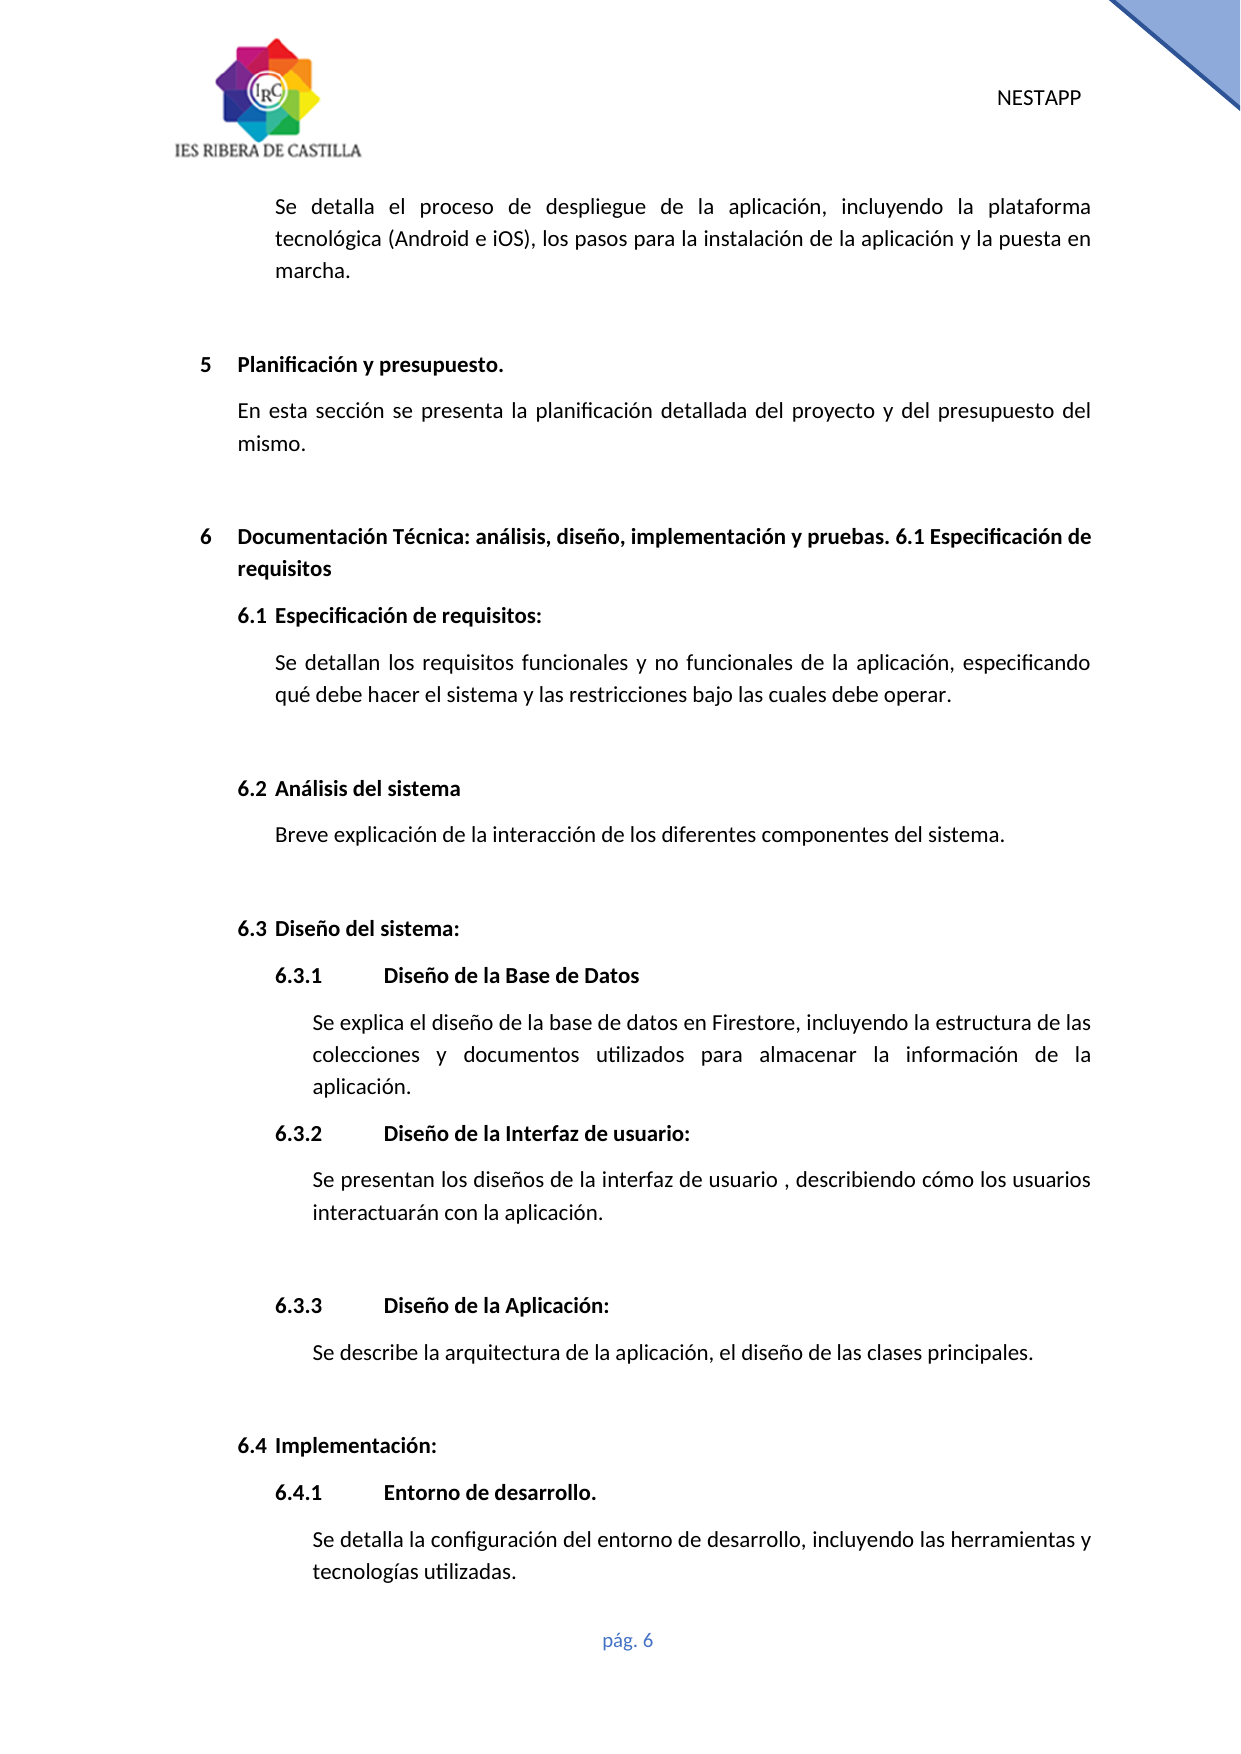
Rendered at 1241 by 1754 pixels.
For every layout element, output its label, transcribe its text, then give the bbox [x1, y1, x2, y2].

list Análisis del sistema [237, 774, 1093, 802]
list Se detalla el proceso de despliegue de la aplicación, incluyendo la plataforma tecnológica (Android e iOS), los pasos para la instalación de la aplicación y la puesta en marcha. [237, 192, 1093, 284]
list Se detallan los requisitos funcionales y no funcionales de la aplicación, especificando qué debe hacer el sistema y las restricciones bajo las cuales debe operar. [237, 648, 1093, 708]
list Diseño de la Aplicación: [275, 1291, 1093, 1319]
list Diseño del sistema: [237, 914, 1093, 942]
list Se presentan los diseños de la interfaz de usuario , describiendo cómo los usuarios interactuarán con la aplicación. [275, 1166, 1093, 1226]
list Diseño de la Interfaz de usuario: [275, 1119, 1093, 1147]
list Diseño de la Base de Datos [275, 961, 1093, 989]
list Se detalla la configuración del entorno de desarrollo, incluyendo las herramientas y tecnologías utilizadas. [275, 1525, 1093, 1585]
list Implementación: [237, 1432, 1093, 1460]
list Planificación y presupuesto. [200, 350, 1093, 378]
list Se explica el diseño de la base de datos en Firestore, incluyendo la estructura de las colecciones y documentos utilizados para almacenar la información de la aplicación. [275, 1008, 1093, 1100]
list En esta sección se presenta la planificación detallada del proyecto y del presupuesto del mismo. [200, 397, 1093, 457]
list Especificación de requisitos: [237, 601, 1093, 629]
list Se describe la arquitectura de la aplicación, el diseño de las clases principales. [275, 1338, 1093, 1366]
list Documentación Técnica: análisis, diseño, implementación y pruebas. 6.1 Especificación de requisitos [200, 522, 1093, 583]
list Breve explicación de la interacción de los diferentes componentes del sistema. [237, 821, 1093, 849]
list Entorno de desarrollo. [275, 1478, 1093, 1506]
picture [173, 29, 366, 164]
